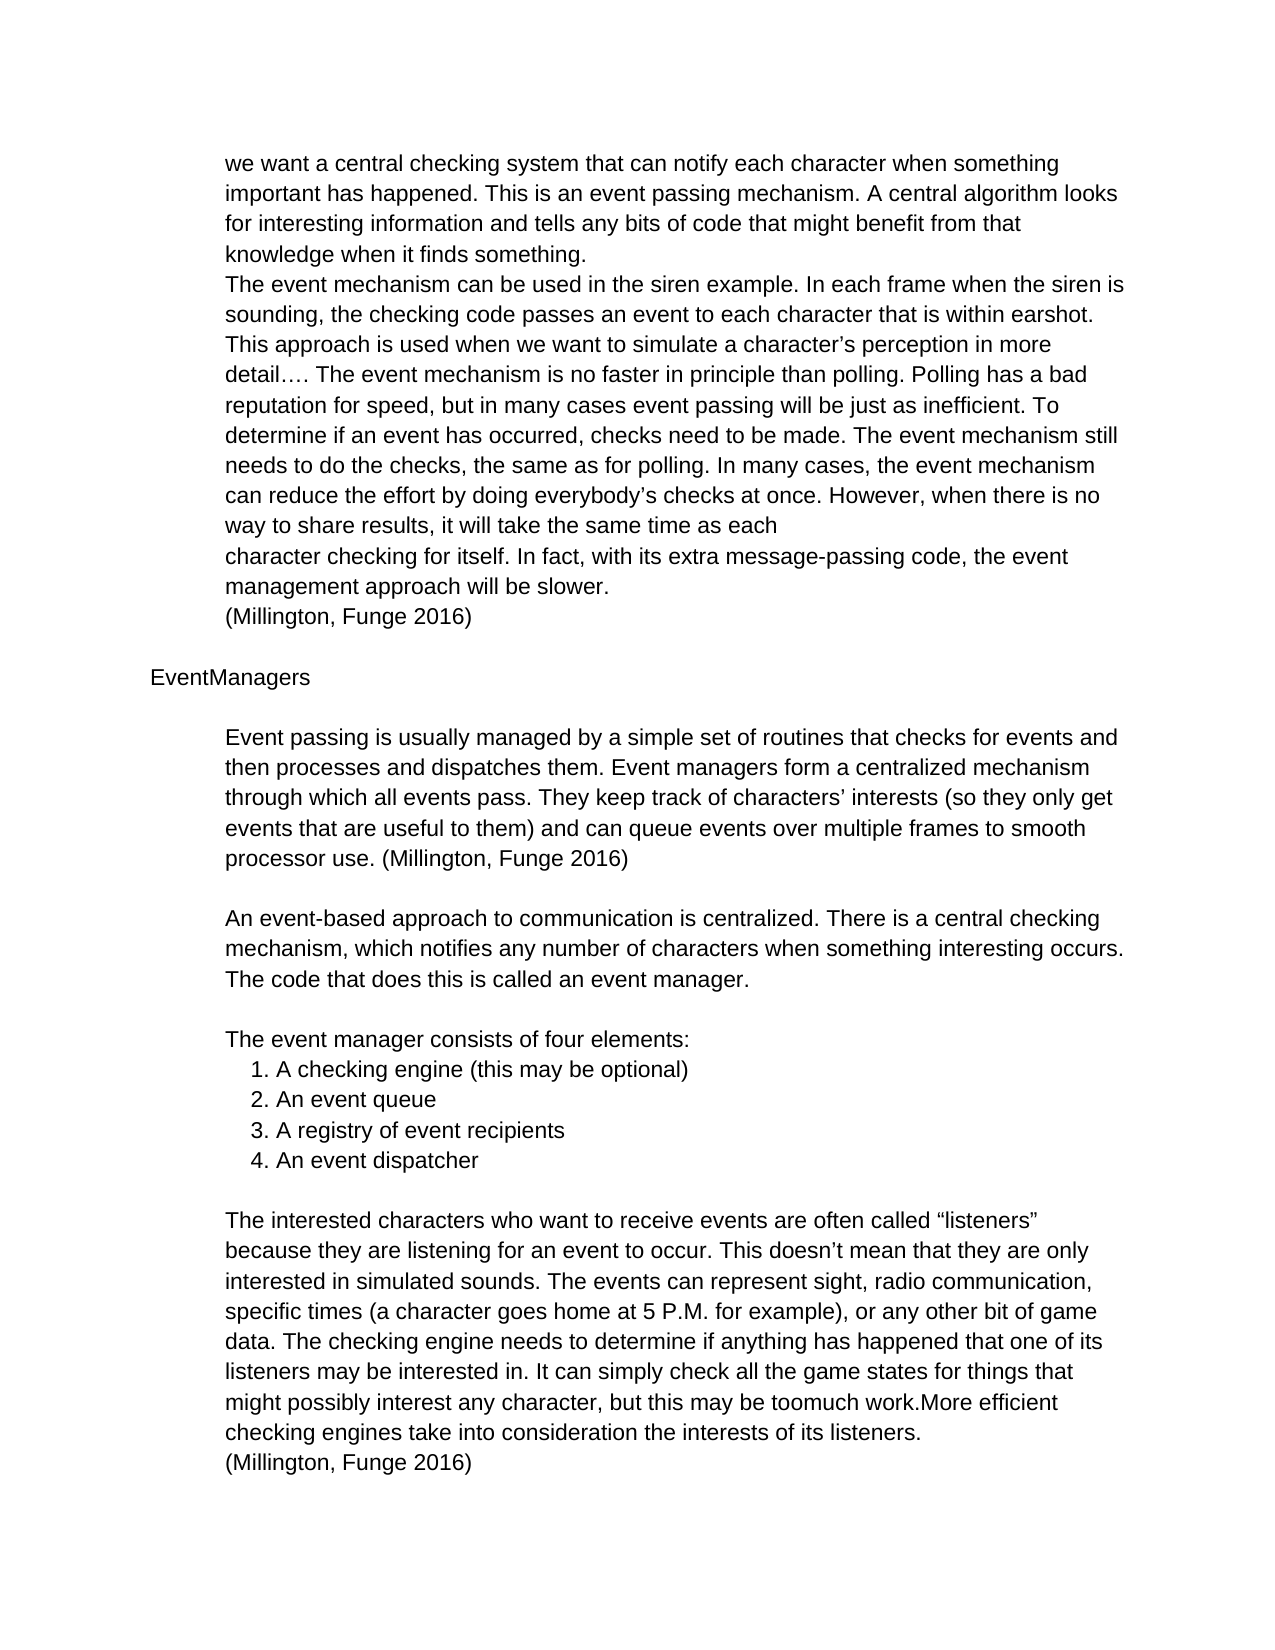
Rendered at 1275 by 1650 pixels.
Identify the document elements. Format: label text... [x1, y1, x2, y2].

text The event manager consists of four elements: 1. A checking engine (this may be optional) 2. An event queue 3. A registry of event recipients 4. An event dispatcher [225, 996, 1125, 1203]
text we want a central checking system that can notify each character when something important has happened. This is an event passing mechanism. A central algorithm looks for interesting information and tells any bits of code that might benefit from that knowledge when it finds something. The event mechanism can be used in the siren example. In each frame when the siren is sounding, the checking code passes an event to each character that is within earshot. This approach is used when we want to simulate a character’s perception in more detail…. The event mechanism is no faster in principle than polling. Polling has a bad reputation for speed, but in many cases event passing will be just as inefficient. To determine if an event has occurred, checks need to be made. The event mechanism still needs to do the checks, the same as for polling. In many cases, the event mechanism can reduce the effort by doing everybody’s checks at once. However, when there is no way to share results, it will take the same time as each character checking for itself. In fact, with its extra message-passing code, the event management approach will be slower. (Millington, Funge 2016) [225, 150, 1125, 660]
text Event passing is usually managed by a simple set of routines that checks for events and then processes and dispatches them. Event managers form a centralized mechanism through which all events pass. They keep track of characters’ interests (so they only get events that are useful to them) and can queue events over multiple frames to smooth processor use. (Millington, Funge 2016) [225, 724, 1125, 871]
text EventManagers [150, 663, 1125, 720]
text An event-based approach to communication is centralized. There is a central checking mechanism, which notifies any number of characters when something interesting occurs. The code that does this is called an event manager. [225, 905, 1125, 992]
text The interested characters who want to receive events are often called “listeners” because they are listening for an event to occur. This doesn’t mean that they are only interested in simulated sounds. The events can represent sight, radio communication, specific times (a character goes home at 5 P.M. for example), or any other bit of game data. The checking engine needs to determine if anything has happened that one of its listeners may be interested in. It can simply check all the game states for things that might possibly interest any character, but this may be toomuch work.More efficient checking engines take into consideration the interests of its listeners. (Millington, Funge 2016) [225, 1207, 1125, 1475]
